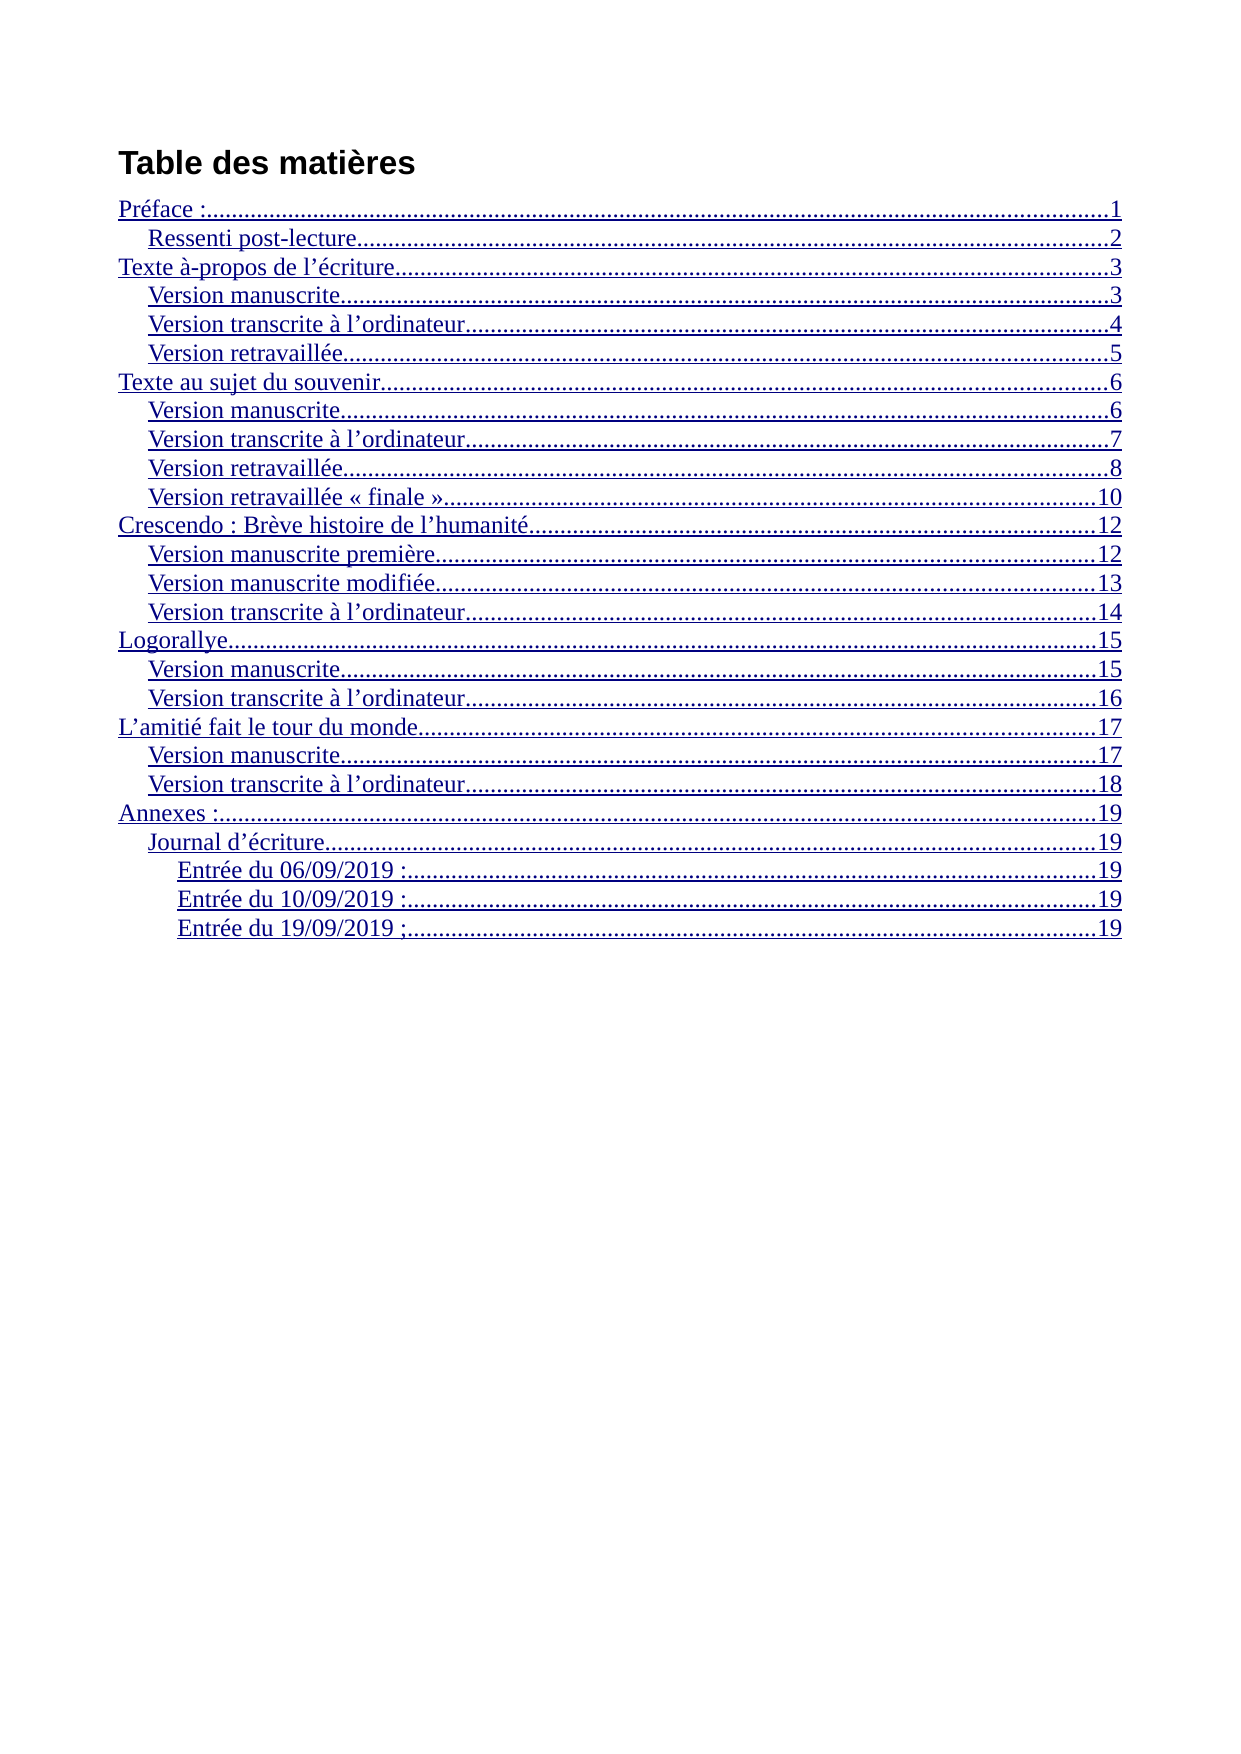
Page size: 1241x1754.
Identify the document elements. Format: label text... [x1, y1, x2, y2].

subtitle Table des matières [118, 143, 1122, 182]
text Journal d’écriture 19 [148, 827, 1122, 852]
text Version retravaillée 8 [148, 453, 1122, 478]
text Ressenti post-lecture 2 [148, 223, 1122, 248]
text Version retravaillée « finale » 10 [148, 482, 1122, 507]
text Préface : 1 [118, 194, 1122, 219]
text Version transcrite à l’ordinateur 4 [148, 309, 1122, 334]
text Logorallye 15 [118, 625, 1122, 650]
text Texte à-propos de l’écriture 3 [118, 252, 1122, 277]
text Entrée du 19/09/2019 ; 19 [177, 913, 1122, 938]
text L’amitié fait le tour du monde 17 [118, 712, 1122, 737]
text Version transcrite à l’ordinateur 14 [148, 597, 1122, 622]
text Crescendo : Brève histoire de l’humanité 12 [118, 510, 1122, 535]
text Version transcrite à l’ordinateur 16 [148, 683, 1122, 708]
text Version transcrite à l’ordinateur 18 [148, 769, 1122, 794]
text Version manuscrite 17 [148, 740, 1122, 765]
text Version manuscrite 15 [148, 654, 1122, 679]
text Texte au sujet du souvenir 6 [118, 367, 1122, 392]
text Version manuscrite modifiée 13 [148, 568, 1122, 593]
text Version transcrite à l’ordinateur 7 [148, 424, 1122, 449]
text Entrée du 10/09/2019 : 19 [177, 884, 1122, 909]
text Version manuscrite 6 [148, 395, 1122, 420]
text Version manuscrite 3 [148, 280, 1122, 305]
text Version retravaillée 5 [148, 338, 1122, 363]
text Annexes : 19 [118, 798, 1122, 823]
text Version manuscrite première 12 [148, 539, 1122, 564]
text Entrée du 06/09/2019 : 19 [177, 855, 1122, 880]
